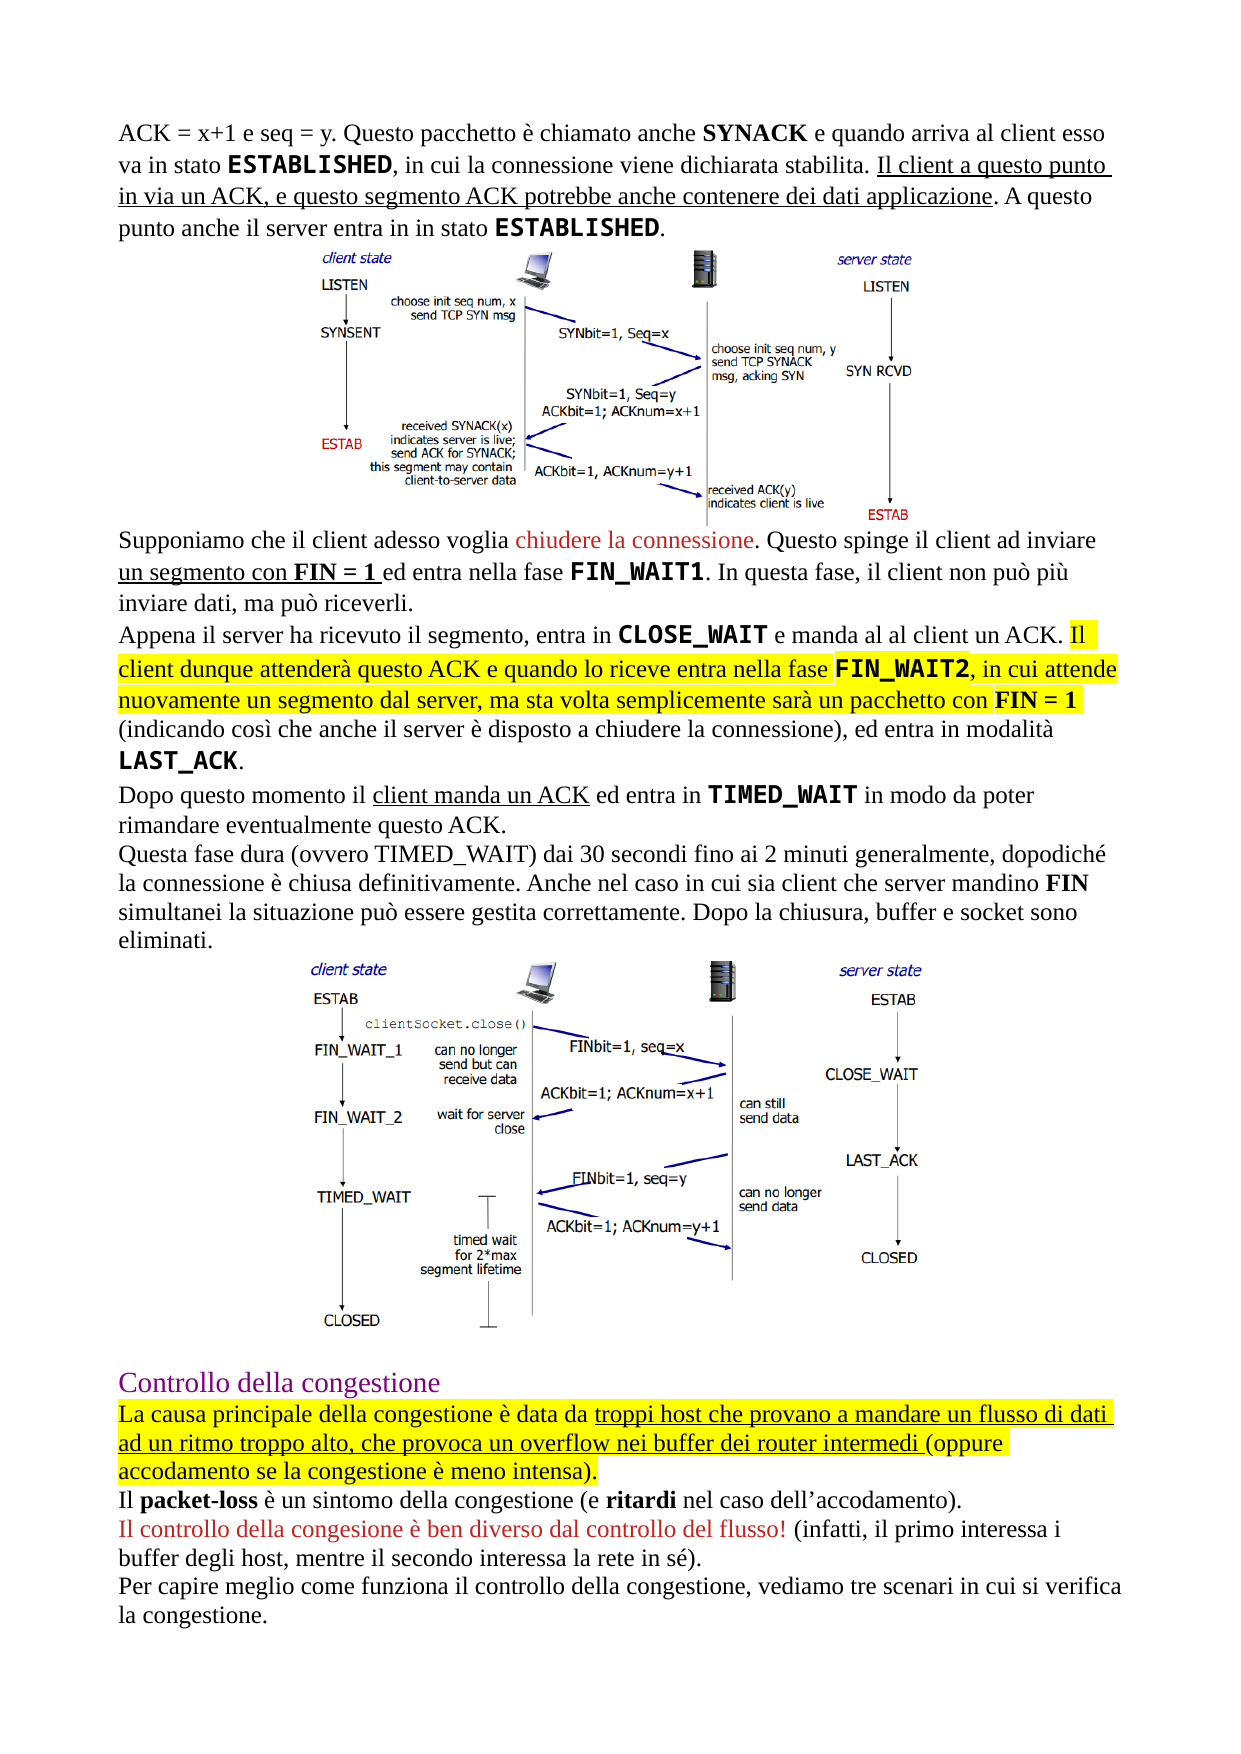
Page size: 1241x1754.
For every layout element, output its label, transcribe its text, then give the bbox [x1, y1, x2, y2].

text Controllo della congestione [118, 1365, 1122, 1399]
text La causa principale della congestione è data da troppi host che provano a mandare un flusso di dati ad un ritmo troppo alto, che provoca un overflow nei buffer dei router intermedi (oppure accodamento se la congestione è meno intensa). [118, 1399, 1122, 1485]
text Appena il server ha ricevuto il segmento, entra in CLOSE_WAIT e manda al al client un ACK. Il client dunque attenderà questo ACK e quando lo riceve entra nella fase FIN_WAIT2, in cui attende nuovamente un segmento dal server, ma sta volta semplicemente sarà un pacchetto con FIN = 1 (indicando così che anche il server è disposto a chiudere la connessione), ed entra in modalità LAST_ACK. [118, 617, 1122, 776]
text Dopo questo momento il client manda un ACK ed entra in TIMED_WAIT in modo da poter rimandare eventualmente questo ACK. [118, 776, 1122, 839]
text Supponiamo che il client adesso voglia chiudere la connessione. Questo spinge il client ad inviare un segmento con FIN = 1 ed entra nella fase FIN_WAIT1. In questa fase, il client non può più inviare dati, ma può riceverli. [118, 244, 1122, 617]
picture [301, 961, 939, 1332]
text Questa fase dura (ovvero TIMED_WAIT) dai 30 secondi fino ai 2 minuti generalmente, dopodiché la connessione è chiusa definitivamente. Anche nel caso in cui sia client che server mandino FIN simultanei la situazione può essere gestita correttamente. Dopo la chiusura, buffer e socket sono eliminati. [118, 839, 1122, 954]
text Per capire meglio come funziona il controllo della congestione, vediamo tre scenari in cui si verifica la congestione. [118, 1571, 1122, 1629]
text Il packet-loss è un sintomo della congestione (e ritardi nel caso dell’accodamento). [118, 1485, 1122, 1514]
text Il controllo della congesione è ben diverso dal controllo del flusso! (infatti, il primo interessa i buffer degli host, mentre il secondo interessa la rete in sé). [118, 1514, 1122, 1571]
text ACK = x+1 e seq = y. Questo pacchetto è chiamato anche SYNACK e quando arriva al client esso va in stato ESTABLISHED, in cui la connessione viene dichiarata stabilita. Il client a questo punto in via un ACK, e questo segmento ACK potrebbe anche contenere dei dati applicazione. A questo punto anche il server entra in in stato ESTABLISHED. [118, 118, 1122, 244]
picture [316, 246, 924, 526]
